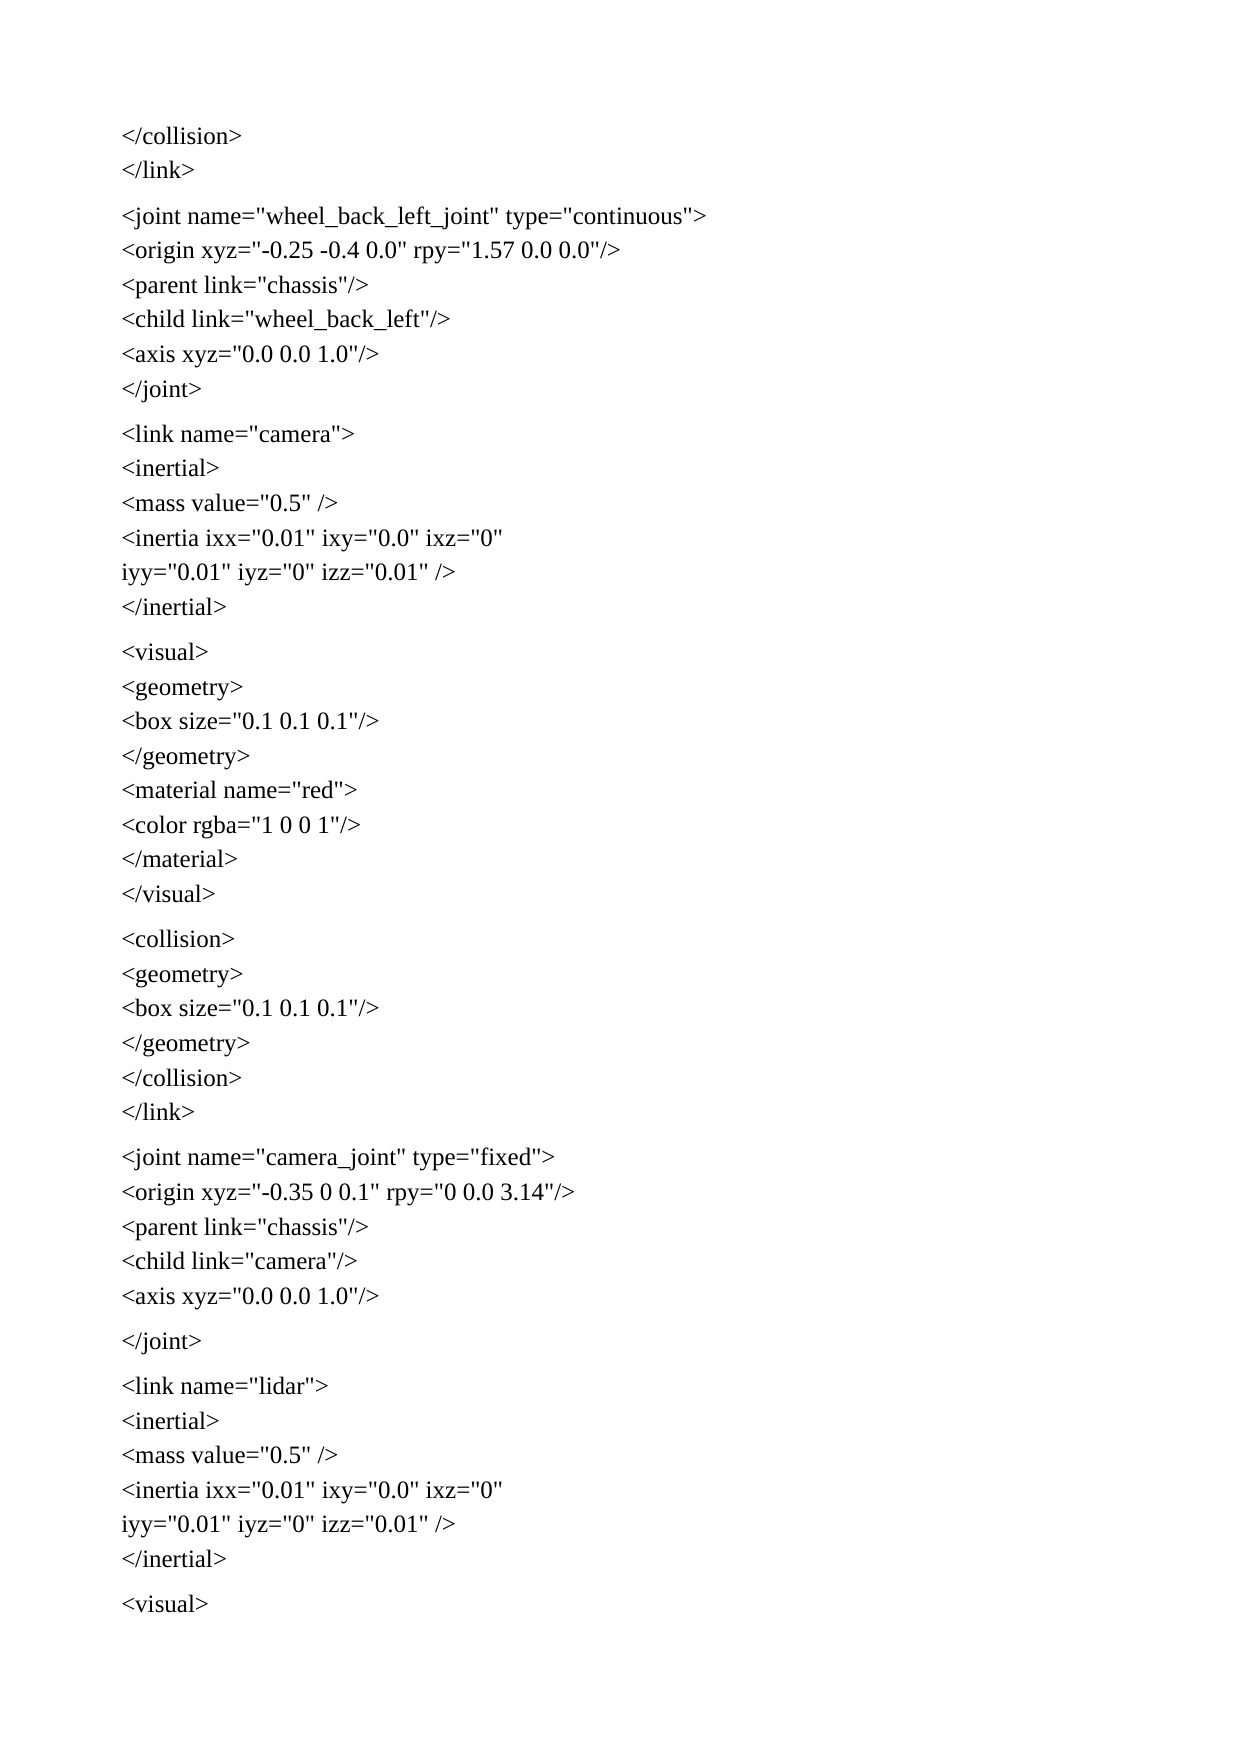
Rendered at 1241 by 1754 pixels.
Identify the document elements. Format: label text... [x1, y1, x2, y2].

table_header <child link="wheel_back_left"/> [118, 302, 464, 336]
table_header </geometry> [118, 1025, 264, 1060]
table_header [118, 1358, 136, 1368]
table_header <link name="camera"> [118, 416, 369, 451]
table_header [118, 1129, 136, 1139]
table_header <box size="0.1 0.1 0.1"/> [118, 703, 393, 738]
table_header [118, 911, 136, 921]
table_header <origin xyz="-0.35 0 0.1" rpy="0 0.0 3.14"/> [118, 1174, 590, 1209]
table_header [118, 187, 136, 198]
table_header <mass value="0.5" /> [118, 485, 352, 520]
table_header <geometry> [118, 956, 258, 991]
table_header </link> [118, 153, 209, 187]
table_header <mass value="0.5" /> [118, 1438, 352, 1472]
table_header </collision> [118, 118, 256, 153]
table_header </joint> [118, 371, 216, 405]
table_header iyy="0.01" iyz="0" izz="0.01" /> [118, 1507, 471, 1541]
table_header </material> [118, 842, 252, 876]
table_header <axis xyz="0.0 0.0 1.0"/> [118, 336, 393, 371]
table_header <inertial> [118, 1403, 234, 1437]
table_header <inertia ixx="0.01" ixy="0.0" ixz="0" [118, 1472, 519, 1507]
table_header </visual> [118, 876, 230, 911]
table_header iyy="0.01" iyz="0" izz="0.01" /> [118, 554, 471, 589]
table_header <inertial> [118, 451, 234, 485]
table_header [118, 624, 136, 634]
table_header <geometry> [118, 669, 258, 703]
table_header <material name="red"> [118, 773, 372, 807]
table_header </geometry> [118, 738, 264, 772]
table_header <collision> [118, 921, 249, 956]
table_header <visual> [118, 1586, 223, 1621]
table_header [118, 405, 136, 416]
table_header <color rgba="1 0 0 1"/> [118, 807, 375, 842]
table_header <box size="0.1 0.1 0.1"/> [118, 991, 393, 1025]
table_header <joint name="wheel_back_left_joint" type="continuous"> [118, 198, 719, 232]
table_header [118, 1576, 136, 1586]
table_header </inertial> [118, 1541, 241, 1576]
table_header <link name="lidar"> [118, 1368, 343, 1403]
table_header <joint name="camera_joint" type="fixed"> [118, 1140, 569, 1174]
table_header <parent link="chassis"/> [118, 267, 382, 302]
table_header </collision> [118, 1060, 256, 1094]
table_header <parent link="chassis"/> [118, 1209, 382, 1243]
table_header <visual> [118, 634, 229, 669]
table_header [118, 1313, 136, 1323]
table_header <origin xyz="-0.25 -0.4 0.0" rpy="1.57 0.0 0.0"/> [118, 233, 636, 267]
table_header <axis xyz="0.0 0.0 1.0"/> [118, 1278, 393, 1312]
table_header </inertial> [118, 589, 241, 623]
table_header <inertia ixx="0.01" ixy="0.0" ixz="0" [118, 520, 519, 554]
table_header </link> [118, 1094, 209, 1129]
table_header <child link="camera"/> [118, 1243, 371, 1278]
table_header </joint> [118, 1323, 216, 1358]
